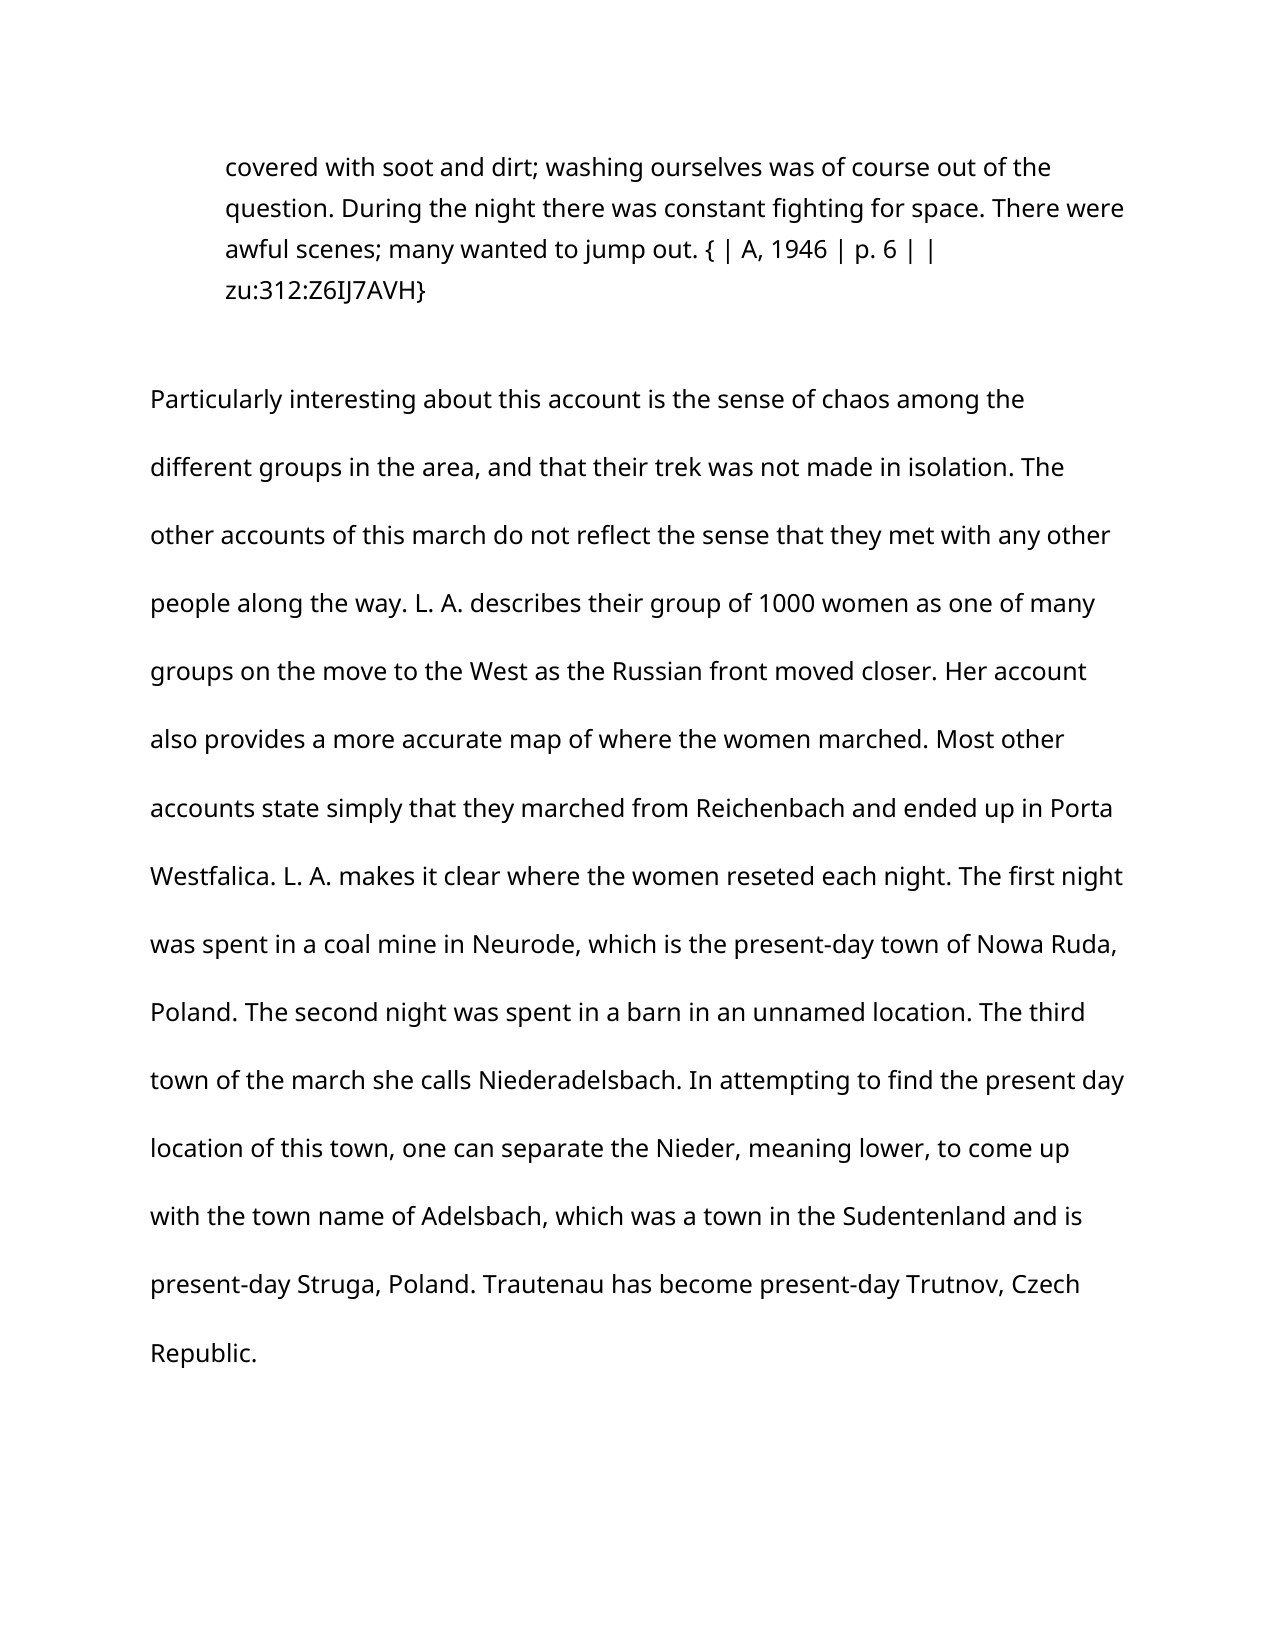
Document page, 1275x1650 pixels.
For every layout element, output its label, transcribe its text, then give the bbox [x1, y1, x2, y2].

text covered with soot and dirt; washing ourselves was of course out of the question. During the night there was constant fighting for space. There were awful scenes; many wanted to jump out. { | A, 1946 | p. 6 | |zu:312:Z6IJ7AVH} [225, 150, 1125, 307]
text Particularly interesting about this account is the sense of chaos among the different groups in the area, and that their trek was not made in isolation. The other accounts of this march do not reflect the sense that they met with any other people along the way. L. A. describes their group of 1000 women as one of many groups on the move to the West as the Russian front moved closer. Her account also provides a more accurate map of where the women marched. Most other accounts state simply that they marched from Reichenbach and ended up in Porta Westfalica. L. A. makes it clear where the women reseted each night. The first night was spent in a coal mine in Neurode, which is the present-day town of Nowa Ruda, Poland. The second night was spent in a barn in an unnamed location. The third town of the march she calls Niederadelsbach. In attempting to find the present day location of this town, one can separate the Nieder, meaning lower, to come up with the town name of Adelsbach, which was a town in the Sudentenland and is present-day Struga, Poland. Trautenau has become present-day Trutnov, Czech Republic. [150, 381, 1125, 1369]
